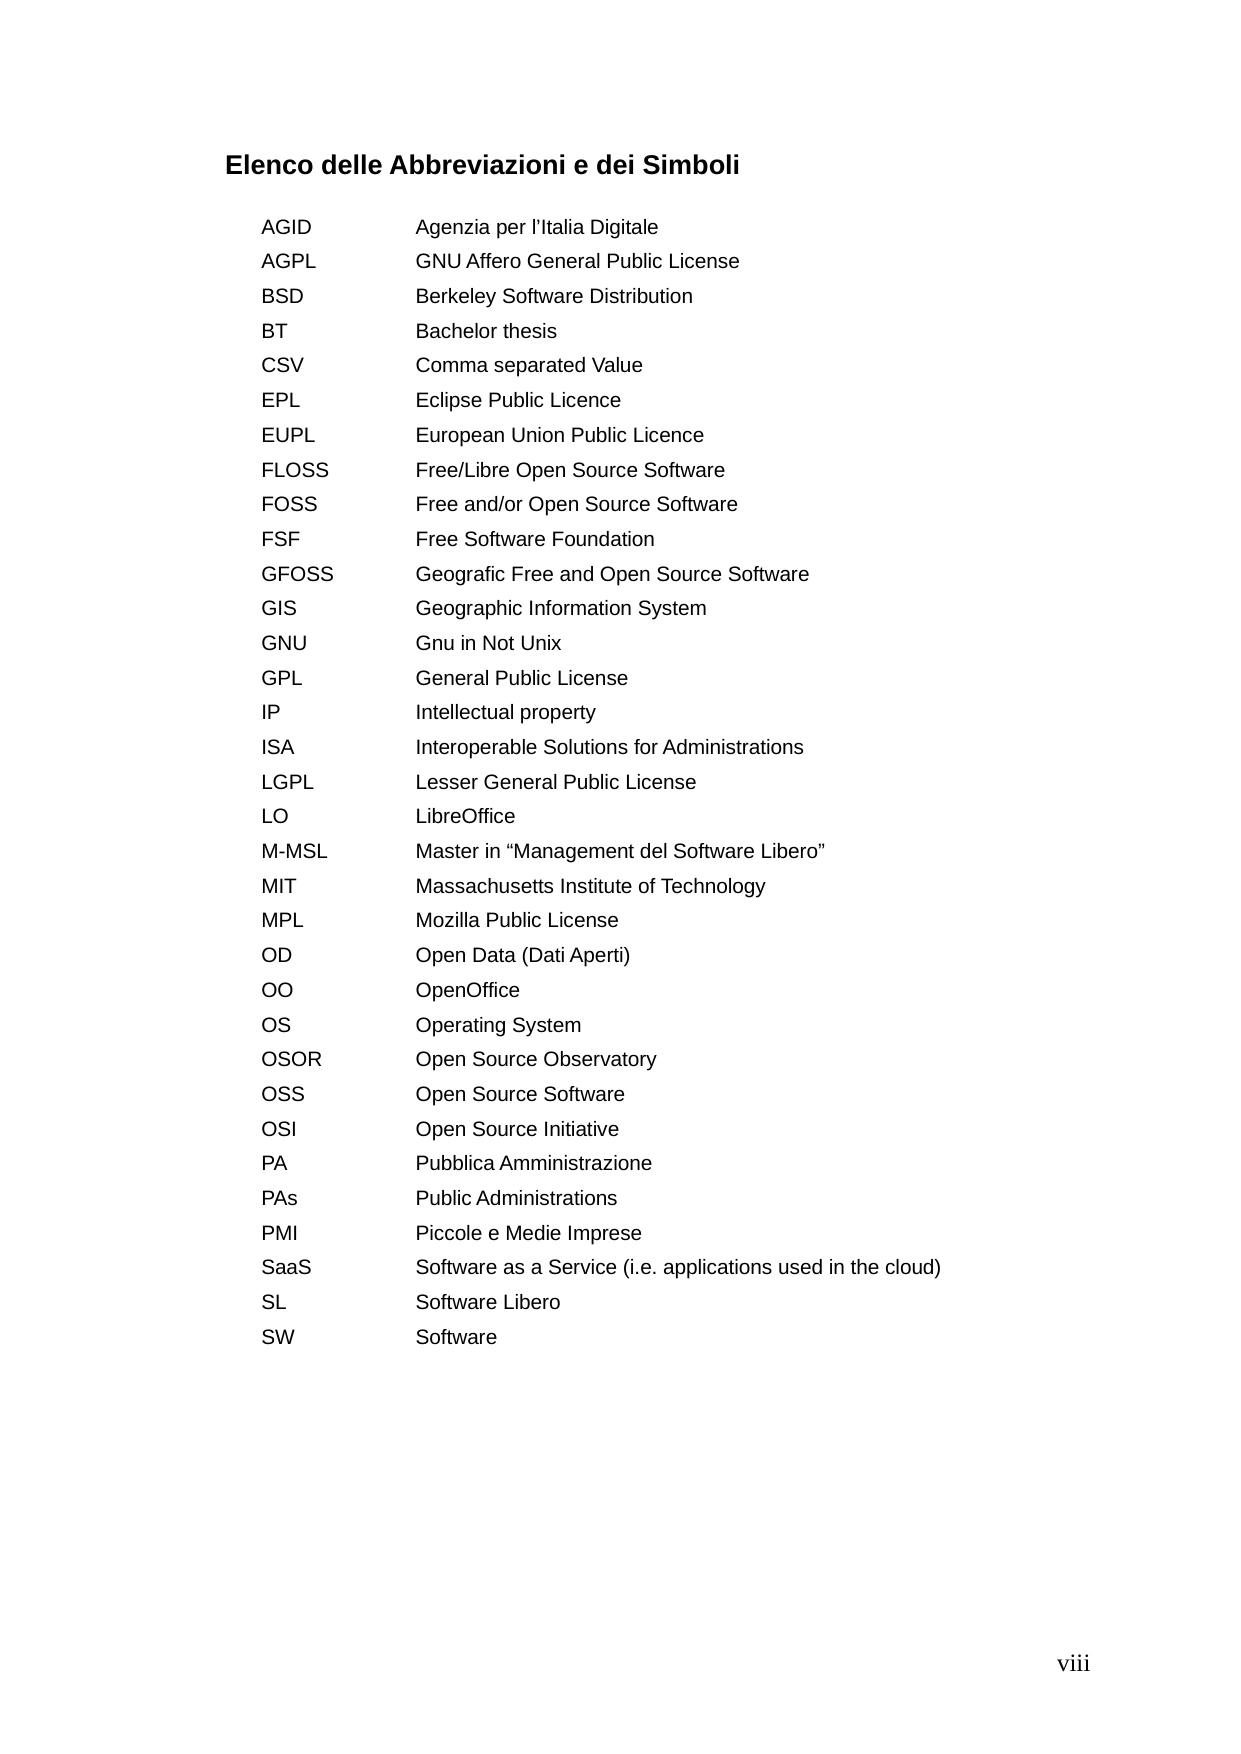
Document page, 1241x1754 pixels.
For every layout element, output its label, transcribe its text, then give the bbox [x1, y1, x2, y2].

table_cell FLOSS [226, 453, 409, 487]
table_cell PMI [226, 1216, 409, 1250]
table_cell MIT [226, 869, 409, 903]
table_cell Master in “Management del Software Libero” [410, 834, 1090, 869]
table_cell Public Administrations [410, 1181, 1090, 1216]
table_cell Software [410, 1320, 1090, 1354]
table_cell FSF [226, 522, 409, 557]
table_cell EUPL [226, 418, 409, 452]
table_cell Software as a Service (i.e. applications used in the cloud) [410, 1250, 1090, 1285]
table_cell Operating System [410, 1008, 1090, 1042]
table_cell Piccole e Medie Imprese [410, 1216, 1090, 1250]
table_cell BT [226, 314, 409, 348]
table_cell GNU Affero General Public License [410, 244, 1090, 279]
table_cell Intellectual property [410, 695, 1090, 730]
table_cell Free and/or Open Source Software [410, 487, 1090, 522]
table_cell Berkeley Software Distribution [410, 279, 1090, 314]
table_cell Mozilla Public License [410, 904, 1090, 938]
table_cell Software Libero [410, 1285, 1090, 1320]
table_cell OS [226, 1008, 409, 1042]
table_cell [410, 1459, 1090, 1493]
table_cell M-MSL [226, 834, 409, 869]
table_cell ISA [226, 730, 409, 765]
table_cell Interoperable Solutions for Administrations [410, 730, 1090, 765]
table_cell [226, 1389, 409, 1424]
table_cell Geografic Free and Open Source Software [410, 557, 1090, 591]
table_cell Massachusetts Institute of Technology [410, 869, 1090, 903]
table_cell [410, 1389, 1090, 1424]
table_cell Free/Libre Open Source Software [410, 453, 1090, 487]
table_cell [226, 1459, 409, 1493]
table_cell FOSS [226, 487, 409, 522]
table_cell General Public License [410, 661, 1090, 695]
table_cell [410, 1354, 1090, 1389]
table_cell OO [226, 973, 409, 1007]
table_cell [410, 1493, 1090, 1528]
table_cell GFOSS [226, 557, 409, 591]
table_cell [226, 1424, 409, 1458]
table_cell GNU [226, 626, 409, 661]
table_cell Open Source Initiative [410, 1112, 1090, 1146]
table_cell Open Source Software [410, 1077, 1090, 1112]
table_cell CSV [226, 349, 409, 383]
table_header AGID [226, 210, 409, 244]
table_cell OpenOffice [410, 973, 1090, 1007]
table_cell PA [226, 1146, 409, 1181]
table_cell [226, 1354, 409, 1389]
table_cell OSS [226, 1077, 409, 1112]
table_cell Bachelor thesis [410, 314, 1090, 348]
table_cell Geographic Information System [410, 591, 1090, 626]
table_cell GPL [226, 661, 409, 695]
table_cell SaaS [226, 1250, 409, 1285]
table_cell MPL [226, 904, 409, 938]
table_cell LO [226, 799, 409, 834]
table_cell AGPL [226, 244, 409, 279]
table_cell Gnu in Not Unix [410, 626, 1090, 661]
table_cell [226, 1493, 409, 1528]
table_cell SW [226, 1320, 409, 1354]
table_cell LGPL [226, 765, 409, 799]
table_cell Open Data (Dati Aperti) [410, 938, 1090, 973]
table_cell Pubblica Amministrazione [410, 1146, 1090, 1181]
table_cell PAs [226, 1181, 409, 1216]
table_cell Free Software Foundation [410, 522, 1090, 557]
table_cell OSOR [226, 1042, 409, 1077]
table_cell LibreOffice [410, 799, 1090, 834]
table_cell GIS [226, 591, 409, 626]
table_cell SL [226, 1285, 409, 1320]
table_cell Open Source Observatory [410, 1042, 1090, 1077]
table_cell Lesser General Public License [410, 765, 1090, 799]
table_cell European Union Public Licence [410, 418, 1090, 452]
table_cell Comma separated Value [410, 349, 1090, 383]
table_cell EPL [226, 383, 409, 418]
table_cell OSI [226, 1112, 409, 1146]
table_cell OD [226, 938, 409, 973]
table_cell Eclipse Public Licence [410, 383, 1090, 418]
table_header Agenzia per l’Italia Digitale [410, 210, 1090, 244]
table_cell IP [226, 695, 409, 730]
table_cell BSD [226, 279, 409, 314]
subtitle Elenco delle Abbreviazioni e dei Simboli [225, 150, 1090, 180]
table_cell [410, 1424, 1090, 1458]
